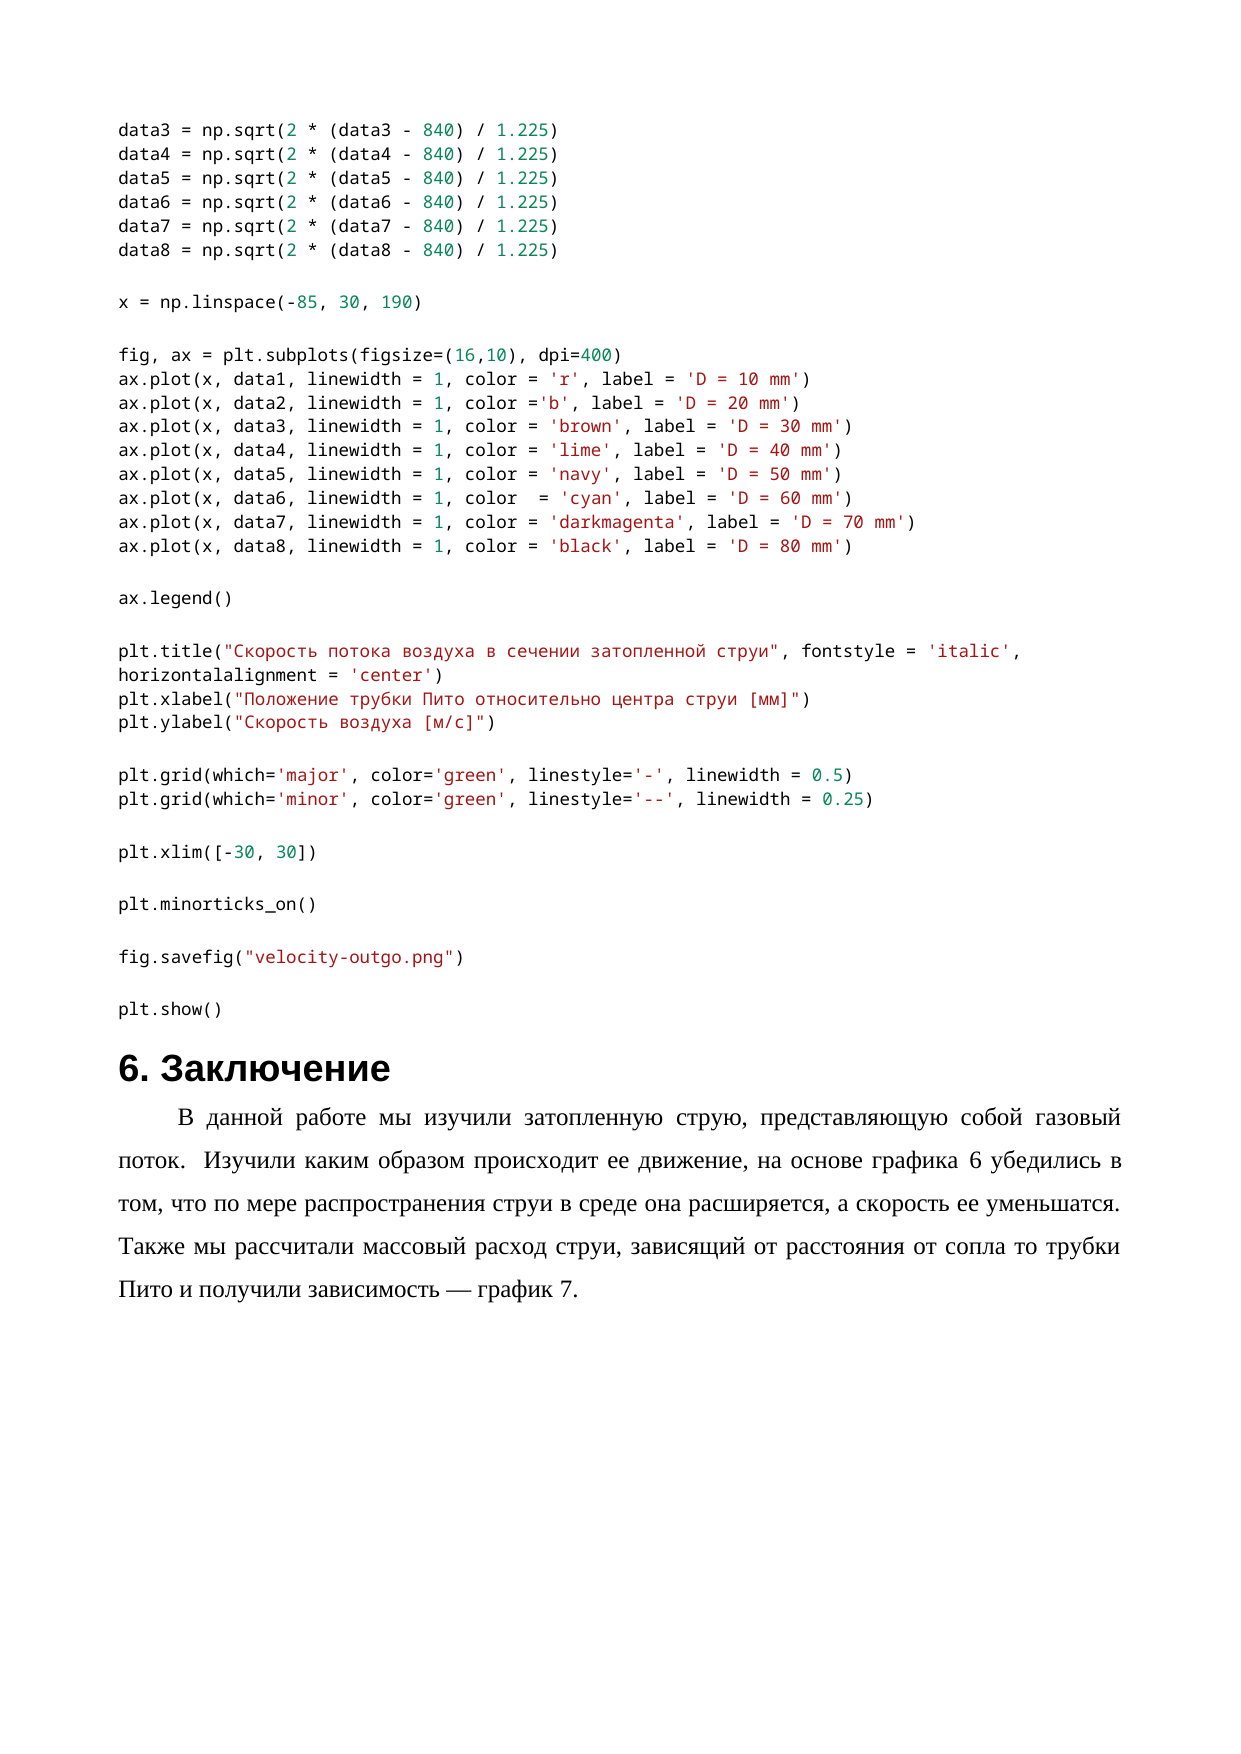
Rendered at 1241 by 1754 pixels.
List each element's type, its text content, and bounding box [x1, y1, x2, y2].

text data8 = np.sqrt(2 * (data8 - 840) / 1.225) [118, 237, 1122, 261]
text plt.xlabel("Положение трубки Пито относительно центра струи [мм]") [118, 686, 1122, 710]
text data3 = np.sqrt(2 * (data3 - 840) / 1.225) [118, 118, 1122, 142]
text data4 = np.sqrt(2 * (data4 - 840) / 1.225) [118, 142, 1122, 166]
text plt.show() [118, 997, 1122, 1021]
text plt.title("Скорость потока воздуха в сечении затопленной струи", fontstyle = 'italic', horizontalalignment = 'center') [118, 639, 1122, 686]
text ax.plot(x, data1, linewidth = 1, color = 'r', label = 'D = 10 mm') [118, 366, 1122, 390]
subtitle 6. Заключение [118, 1046, 1122, 1089]
text ax.plot(x, data7, linewidth = 1, color = 'darkmagenta', label = 'D = 70 mm') [118, 509, 1122, 533]
text ax.legend() [118, 586, 1122, 610]
text В данной работе мы изучили затопленную струю, представляющую собой газовый поток. Изучили каким образом происходит ее движение, на основе графика 6 убедились в том, что по мере распространения струи в среде она расширяется, а скорость ее уменьшатся. Также мы рассчитали массовый расход струи, зависящий от расстояния от сопла то трубки Пито и получили зависимость — график 7. [118, 1102, 1122, 1303]
text plt.grid(which='minor', color='green', linestyle='--', linewidth = 0.25) [118, 787, 1122, 811]
text data7 = np.sqrt(2 * (data7 - 840) / 1.225) [118, 213, 1122, 237]
text plt.ylabel("Скорость воздуха [м/с]") [118, 710, 1122, 734]
text data5 = np.sqrt(2 * (data5 - 840) / 1.225) [118, 166, 1122, 190]
text fig.savefig("velocity-outgo.png") [118, 944, 1122, 968]
text plt.xlim([-30, 30]) [118, 839, 1122, 863]
text ax.plot(x, data6, linewidth = 1, color = 'cyan', label = 'D = 60 mm') [118, 486, 1122, 509]
text fig, ax = plt.subplots(figsize=(16,10), dpi=400) [118, 343, 1122, 366]
text ax.plot(x, data4, linewidth = 1, color = 'lime', label = 'D = 40 mm') [118, 438, 1122, 462]
text x = np.linspace(-85, 30, 190) [118, 290, 1122, 314]
text ax.plot(x, data2, linewidth = 1, color ='b', label = 'D = 20 mm') [118, 390, 1122, 414]
text ax.plot(x, data3, linewidth = 1, color = 'brown', label = 'D = 30 mm') [118, 414, 1122, 438]
text plt.minorticks_on() [118, 892, 1122, 916]
text plt.grid(which='major', color='green', linestyle='-', linewidth = 0.5) [118, 763, 1122, 787]
text data6 = np.sqrt(2 * (data6 - 840) / 1.225) [118, 190, 1122, 213]
text ax.plot(x, data5, linewidth = 1, color = 'navy', label = 'D = 50 mm') [118, 462, 1122, 486]
text ax.plot(x, data8, linewidth = 1, color = 'black', label = 'D = 80 mm') [118, 533, 1122, 557]
